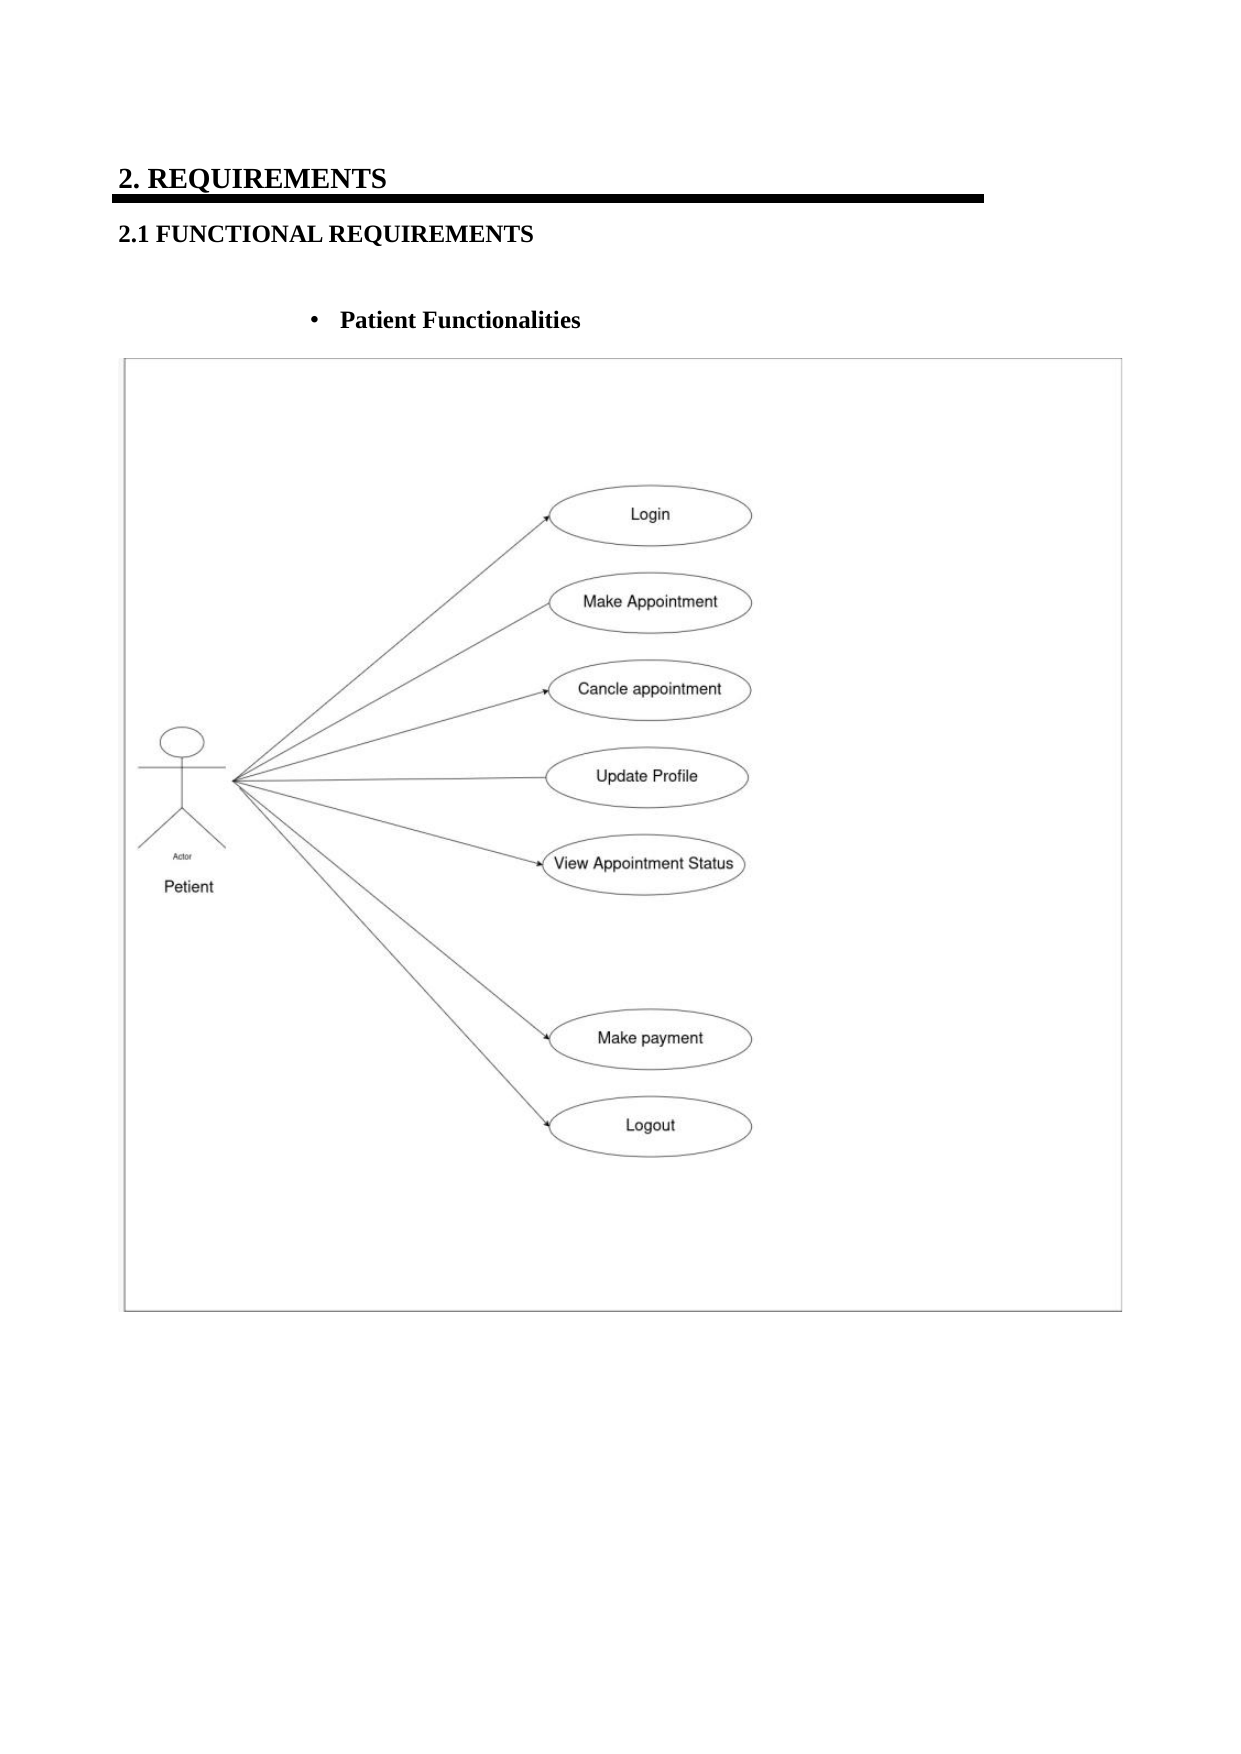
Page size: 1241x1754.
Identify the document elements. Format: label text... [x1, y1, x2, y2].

picture [118, 358, 1123, 1312]
text 2. REQUIREMENTS [118, 161, 1122, 195]
subtitle Patient Functionalities [310, 305, 1122, 334]
text 2.1 FUNCTIONAL REQUIREMENTS [118, 219, 1122, 248]
